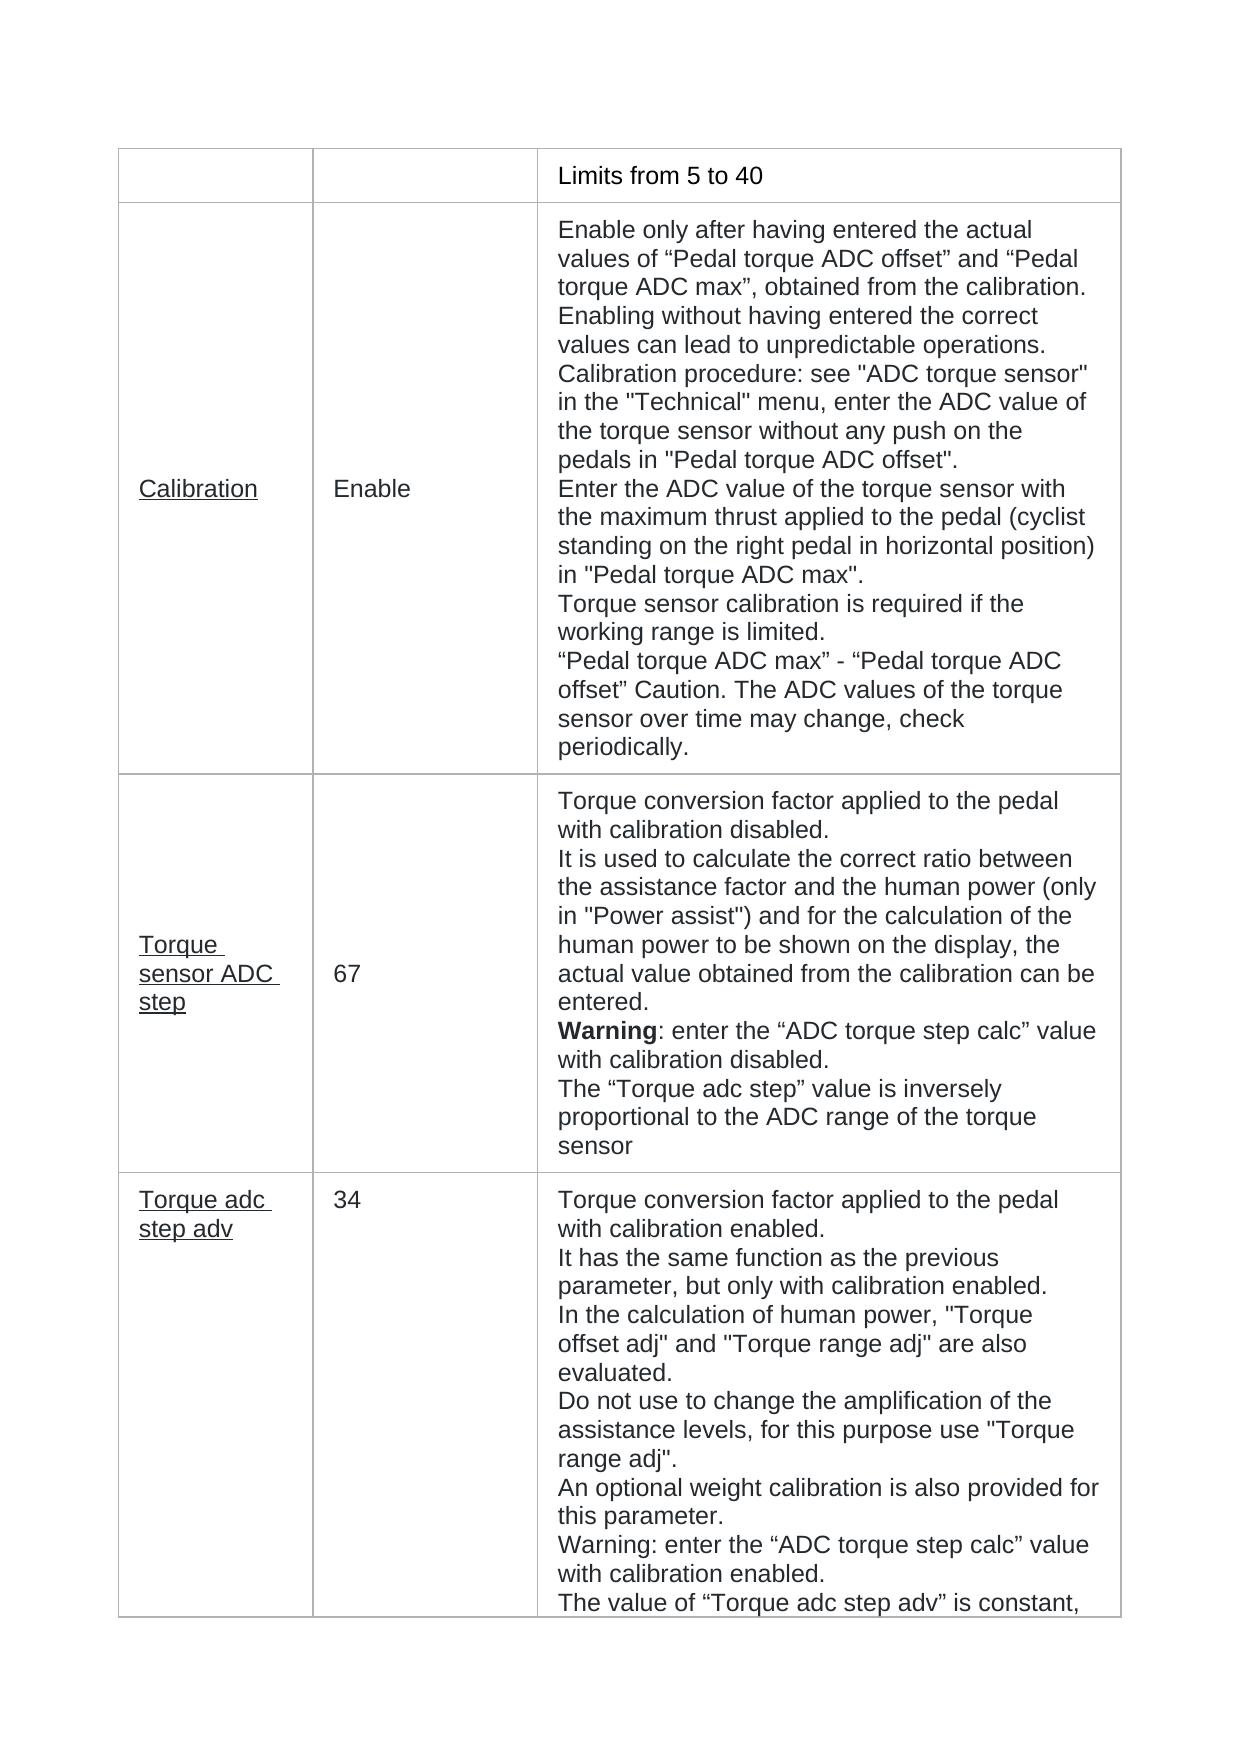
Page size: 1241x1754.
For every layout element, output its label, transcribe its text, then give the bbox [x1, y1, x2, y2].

table_cell Torque adc step adv [119, 1173, 312, 1616]
table_cell Torque sensor ADC step [119, 775, 312, 1172]
table_cell Torque conversion factor applied to the pedal with calibration enabled. It has the same function as the previous parameter, but only with calibration enabled. In the calculation of human power, "Torque offset adj" and "Torque range adj" are also evaluated. Do not use to change the amplification of the assistance levels, for this purpose use "Torque range adj". An optional weight calibration is also provided for this parameter. Warning: enter the “ADC torque step calc” value with calibration enabled. The value of “Torque adc step adv” is constant, [538, 1173, 1120, 1616]
table_cell Limits from 5 to 40 [538, 149, 1120, 201]
table_cell Enable [314, 203, 537, 773]
table_cell Torque conversion factor applied to the pedal with calibration disabled. It is used to calculate the correct ratio between the assistance factor and the human power (only in "Power assist") and for the calculation of the human power to be shown on the display, the actual value obtained from the calibration can be entered. Warning: enter the “ADC torque step calc” value with calibration disabled. The “Torque adc step” value is inversely proportional to the ADC range of the torque sensor [538, 775, 1120, 1172]
table_cell [314, 149, 537, 201]
table_cell 34 [314, 1173, 537, 1616]
table_cell [119, 149, 312, 201]
table_cell Calibration [119, 203, 312, 773]
table_cell 67 [314, 775, 537, 1172]
table_cell Enable only after having entered the actual values of “Pedal torque ADC offset” and “Pedal torque ADC max”, obtained from the calibration. Enabling without having entered the correct values can lead to unpredictable operations. Calibration procedure: see "ADC torque sensor" in the "Technical" menu, enter the ADC value of the torque sensor without any push on the pedals in "Pedal torque ADC offset". Enter the ADC value of the torque sensor with the maximum thrust applied to the pedal (cyclist standing on the right pedal in horizontal position) in "Pedal torque ADC max". Torque sensor calibration is required if the working range is limited. “Pedal torque ADC max” - “Pedal torque ADC offset” Caution. The ADC values of the torque sensor over time may change, check periodically. [538, 203, 1120, 773]
